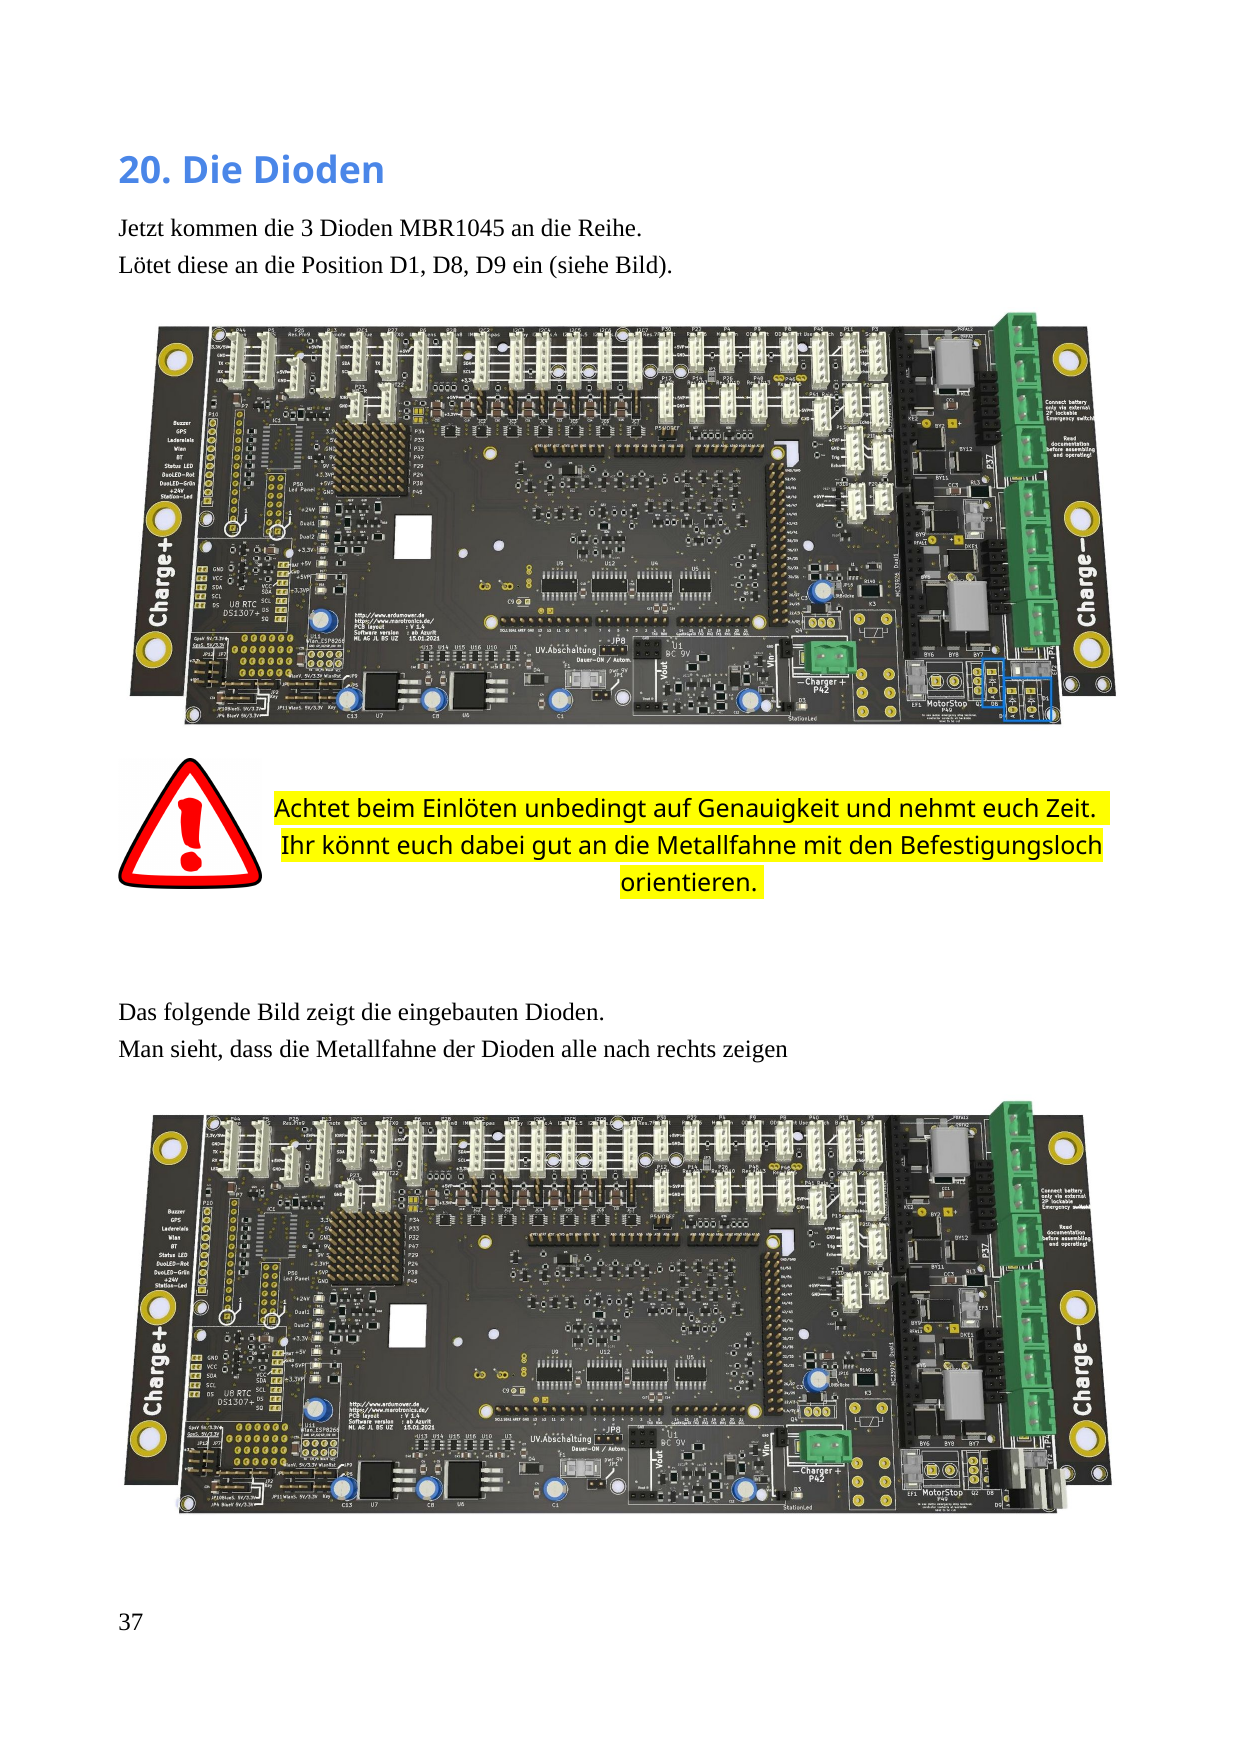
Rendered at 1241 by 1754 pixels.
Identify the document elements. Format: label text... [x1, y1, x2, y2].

text Achtet beim Einlöten unbedingt auf Genauigkeit und nehmt euch Zeit. [262, 788, 1122, 825]
text Das folgende Bild zeigt die eingebauten Dioden. [118, 991, 1122, 1028]
picture [118, 758, 262, 889]
picture [118, 1094, 1123, 1522]
text Man sieht, dass die Metallfahne der Dioden alle nach rechts zeigen [118, 1028, 1122, 1065]
text Ihr könnt euch dabei gut an die Metallfahne mit den Befestigungsloch orientieren. [118, 825, 1122, 899]
text Jetzt kommen die 3 Dioden MBR1045 an die Reihe. Lötet diese an die Position D1, D8, D9 ein (siehe Bild). [118, 207, 1122, 281]
picture [118, 307, 1123, 731]
subtitle 20. Die Dioden [118, 143, 1122, 194]
